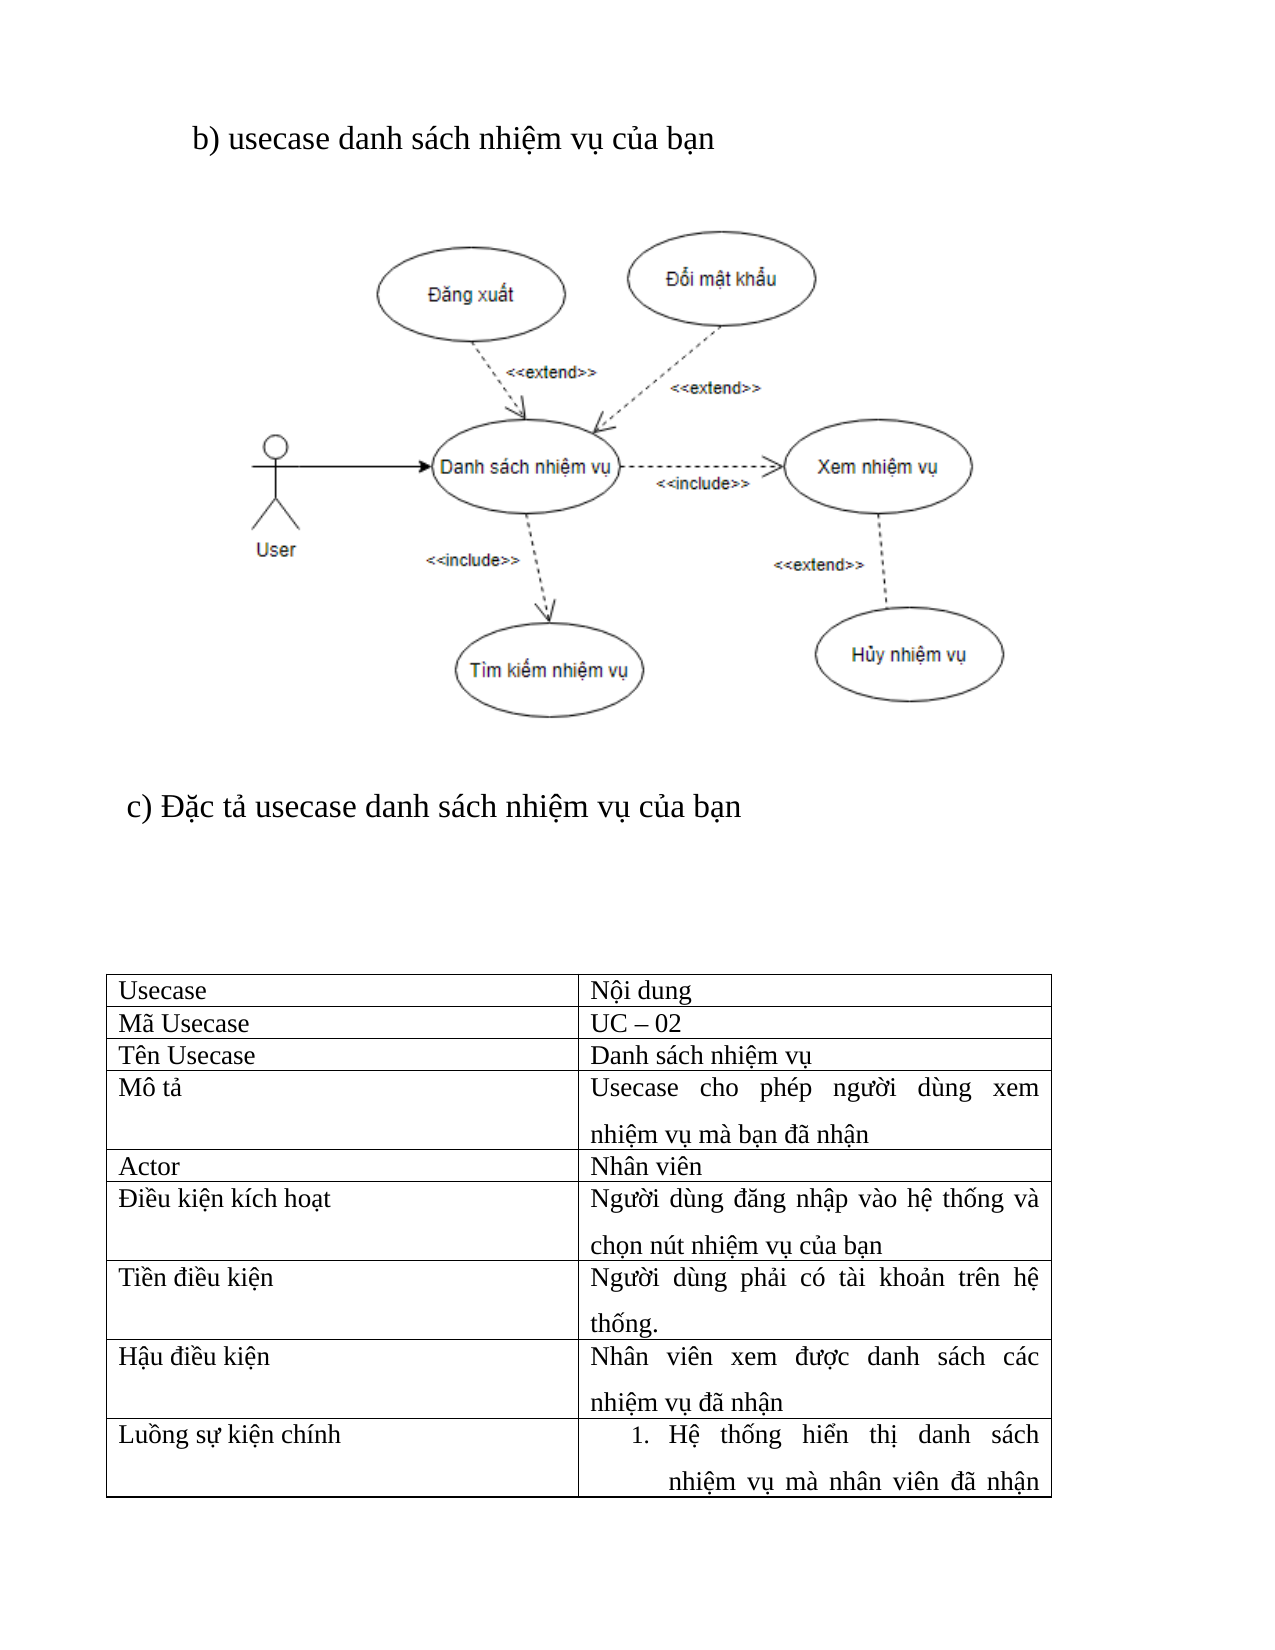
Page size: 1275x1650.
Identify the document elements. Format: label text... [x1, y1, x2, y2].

table_cell Mã Usecase [107, 1007, 578, 1038]
table_cell UC – 02 [579, 1007, 1051, 1038]
text c) Đặc tả usecase danh sách nhiệm vụ của bạn [118, 787, 1157, 825]
table_cell Hậu điều kiện [107, 1340, 578, 1418]
table_header Nội dung [579, 975, 1051, 1006]
table_cell Tiền điều kiện [107, 1261, 578, 1339]
table_cell Nhân viên [579, 1150, 1051, 1181]
table_header Usecase [107, 975, 578, 1006]
table_cell Hệ thống hiển thị danh sách nhiệm vụ mà nhân viên đã nhận [579, 1419, 1051, 1496]
table_cell Người dùng đăng nhập vào hệ thống và chọn nút nhiệm vụ của bạn [579, 1182, 1051, 1260]
table_cell Tên Usecase [107, 1039, 578, 1070]
table_cell Danh sách nhiệm vụ [579, 1039, 1051, 1070]
picture [175, 175, 1100, 740]
table_cell Điều kiện kích hoạt [107, 1182, 578, 1260]
text b) usecase danh sách nhiệm vụ của bạn [118, 118, 1157, 156]
table_cell Nhân viên xem được danh sách các nhiệm vụ đã nhận [579, 1340, 1051, 1418]
table_cell Người dùng phải có tài khoản trên hệ thống. [579, 1261, 1051, 1339]
table_cell Actor [107, 1150, 578, 1181]
table_cell Mô tả [107, 1071, 578, 1149]
table_cell Usecase cho phép người dùng xem nhiệm vụ mà bạn đã nhận [579, 1071, 1051, 1149]
table_cell Luồng sự kiện chính [107, 1419, 578, 1496]
